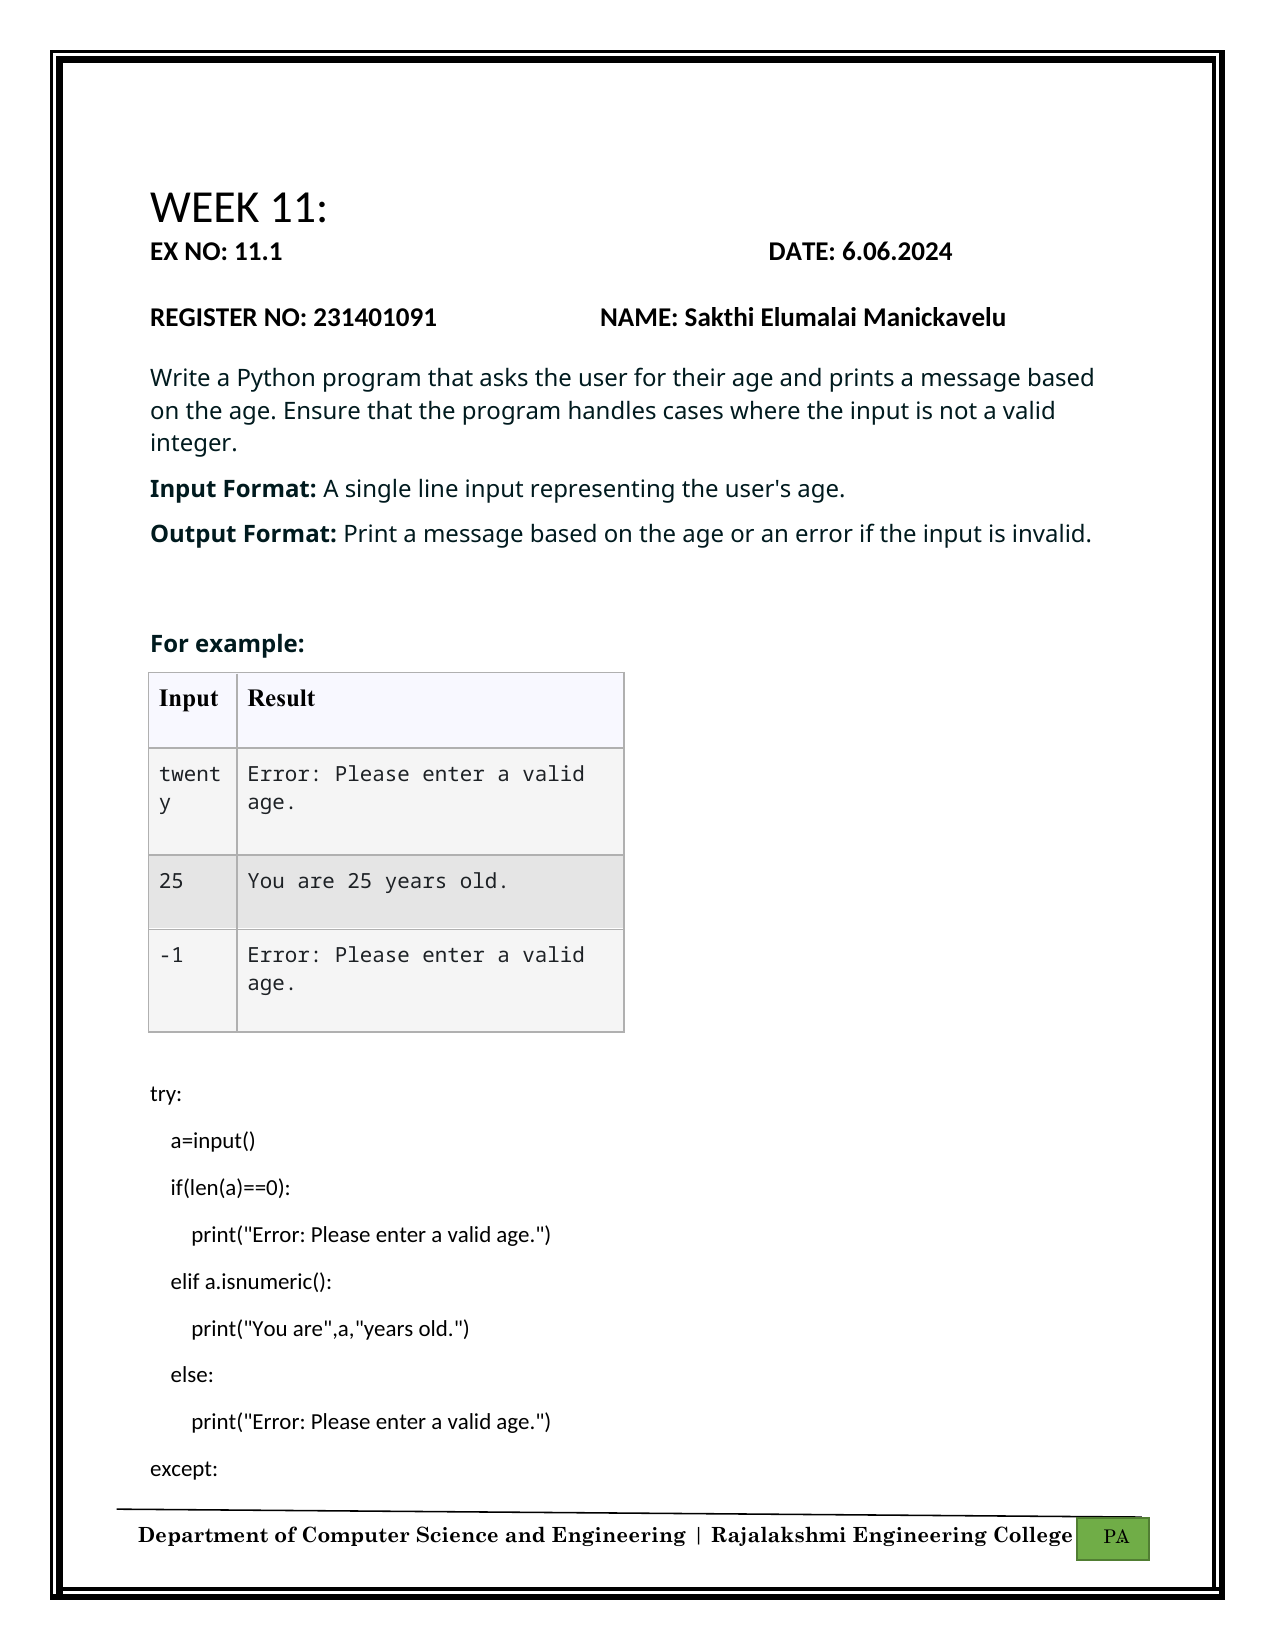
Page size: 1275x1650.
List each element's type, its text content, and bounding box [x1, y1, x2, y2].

table_cell twenty [149, 749, 236, 854]
text except: [150, 1454, 1125, 1482]
text Output Format: Print a message based on the age or an error if the input is invalid. [150, 516, 1125, 549]
text Input Format: A single line input representing the user's age. [150, 471, 1125, 504]
text a=input() [150, 1126, 1125, 1154]
table_cell 25 [149, 856, 236, 928]
text if(len(a)==0): [150, 1173, 1125, 1201]
table_header Input [149, 673, 237, 747]
text print("Error: Please enter a valid age.") [150, 1407, 1125, 1436]
text Write a Python program that asks the user for their age and prints a message based on the age. Ensure that the program handles cases where the input is not a valid integer. [150, 361, 1125, 459]
text print("You are",a,"years old.") [150, 1314, 1125, 1342]
table_cell Error: Please enter a valid age. [238, 749, 623, 854]
text else: [150, 1361, 1125, 1389]
table_cell You are 25 years old. [238, 856, 623, 928]
text try: [150, 1079, 1125, 1107]
text EX NO: 11.1 DATE: 6.06.2024 REGISTER NO: 231401091 NAME: Sakthi Elumalai Manickavelu [150, 234, 1125, 333]
text For example: [150, 627, 1125, 659]
text elif a.isnumeric(): [150, 1267, 1125, 1295]
table_cell -1 [149, 930, 236, 1031]
text WEEK 11: [150, 178, 1125, 234]
table_header Result [238, 673, 623, 747]
text print("Error: Please enter a valid age.") [150, 1220, 1125, 1248]
table_cell Error: Please enter a valid age. [238, 930, 623, 1031]
